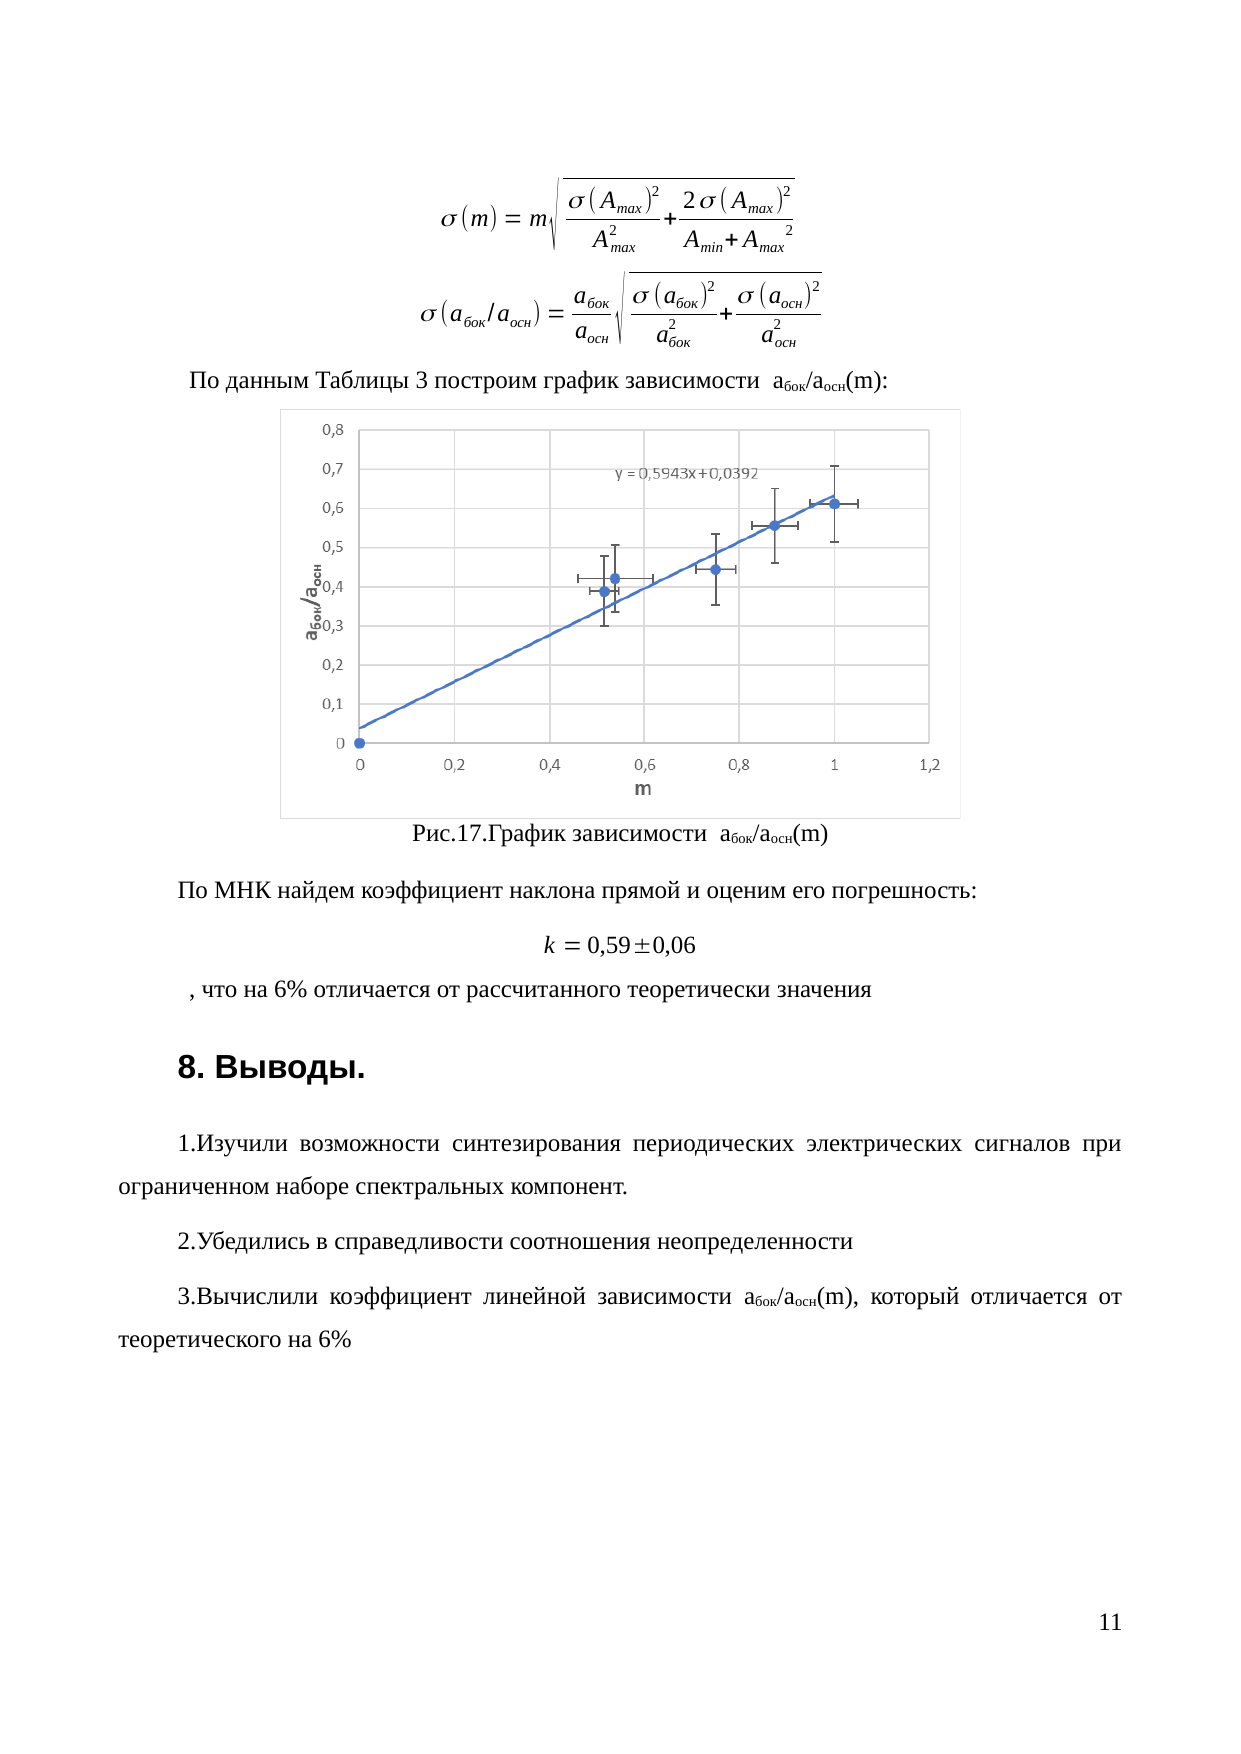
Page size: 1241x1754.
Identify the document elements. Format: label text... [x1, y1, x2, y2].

picture [280, 409, 961, 819]
subtitle Выводы. [118, 1047, 1122, 1086]
text 3.Вычислили коэффициент линейной зависимости aбок/aосн(m), который отличается от теоретического на 6% [118, 1281, 1122, 1353]
text По данным Таблицы 3 построим график зависимости aбок/aосн(m): [130, 366, 1122, 394]
text По МНК найдем коэффициент наклона прямой и оценим его погрешность: [118, 876, 1122, 904]
text , что на 6% отличается от рассчитанного теоретически значения [130, 974, 1122, 1003]
text Рис.17.График зависимости aбок/aосн(m) [118, 818, 1122, 847]
text 2.Убедились в справедливости соотношения неопределенности [118, 1226, 1122, 1255]
text 1.Изучили возможности синтезирования периодических электрических сигналов при ограниченном наборе спектральных компонент. [118, 1128, 1122, 1200]
